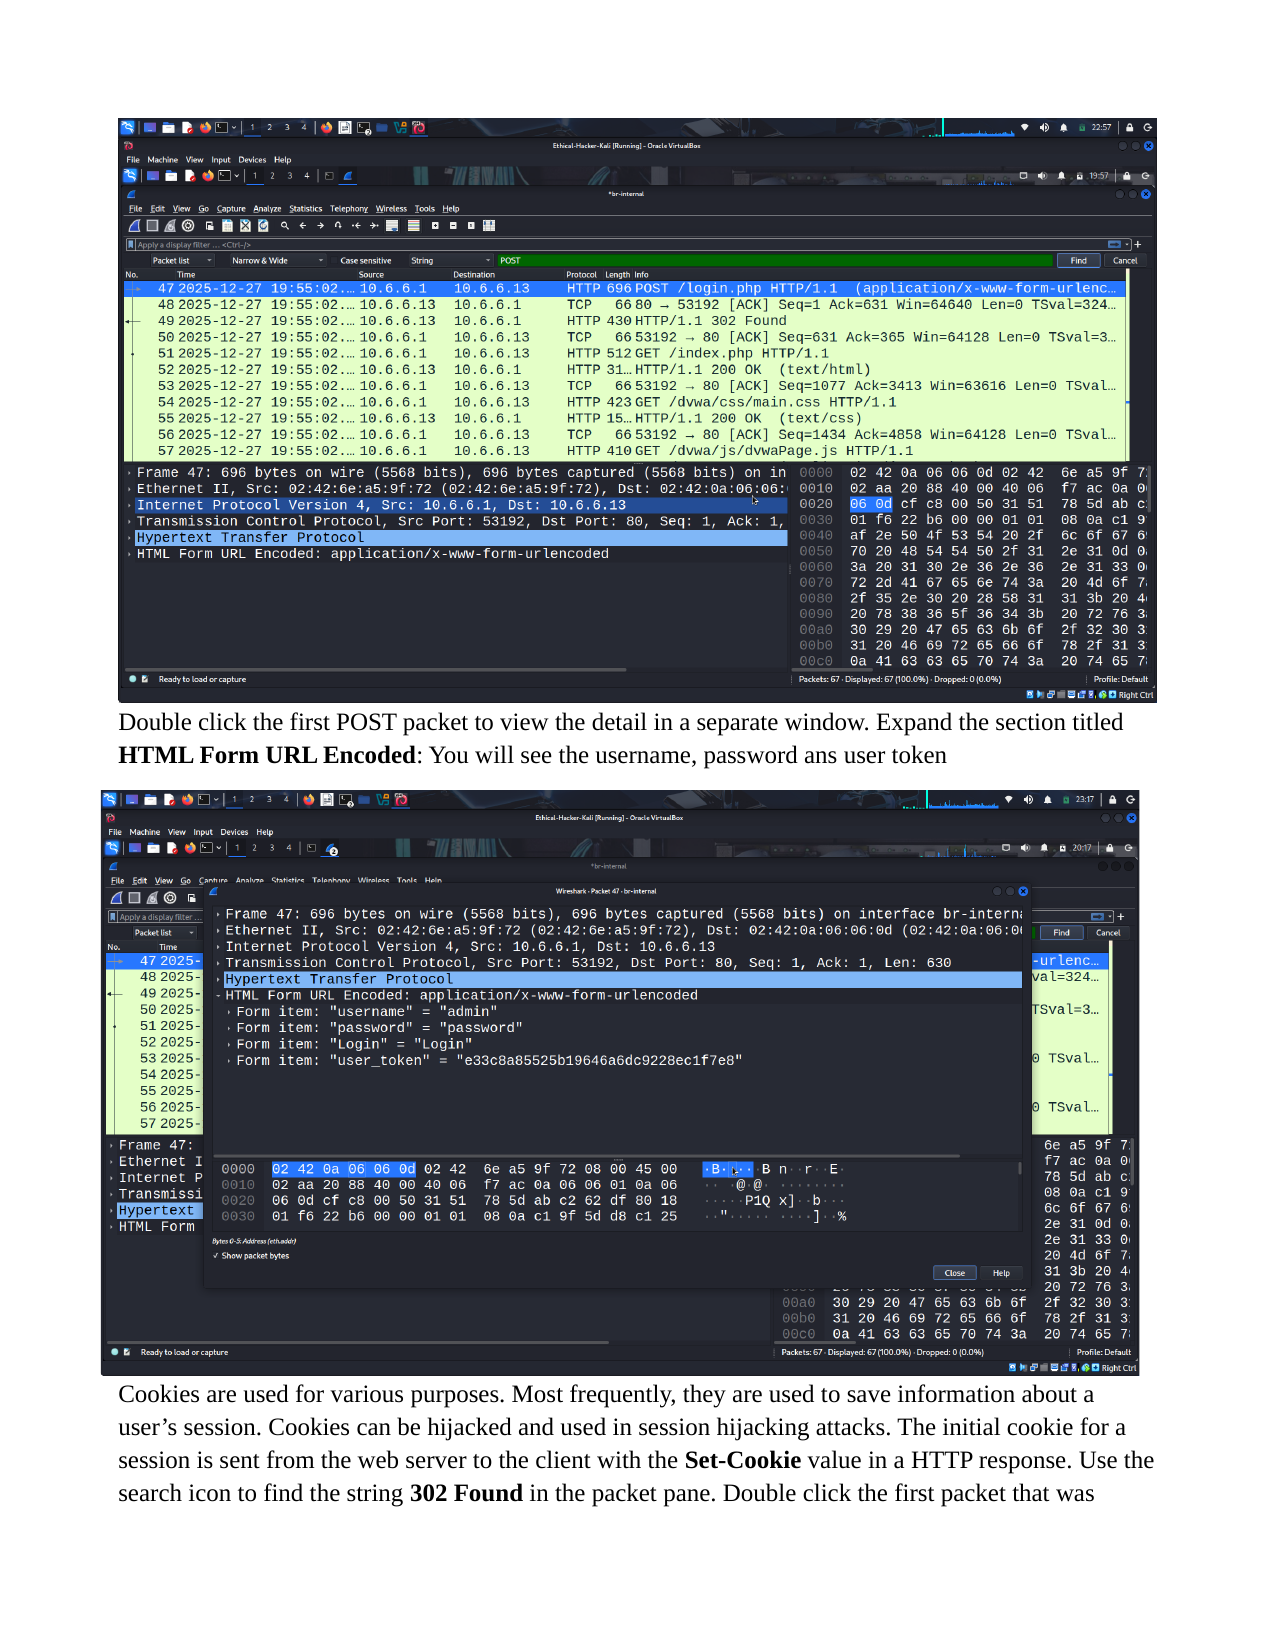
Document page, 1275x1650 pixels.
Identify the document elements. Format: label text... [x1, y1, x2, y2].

picture [118, 118, 1157, 703]
text Double click the first POST packet to view the detail in a separate window. Expand the section titled HTML Form URL Encoded: You will see the username, password ans user token [118, 703, 1157, 768]
text Cookies are used for various purposes. Most frequently, they are used to save information about a user’s session. Cookies can be hijacked and used in session hijacking attacks. The initial cookie for a session is sent from the web server to the client with the Set-Cookie value in a HTTP response. Use the search icon to find the string 302 Found in the packet pane. Double click the first packet that was [118, 787, 1157, 1507]
picture [100, 790, 1140, 1376]
